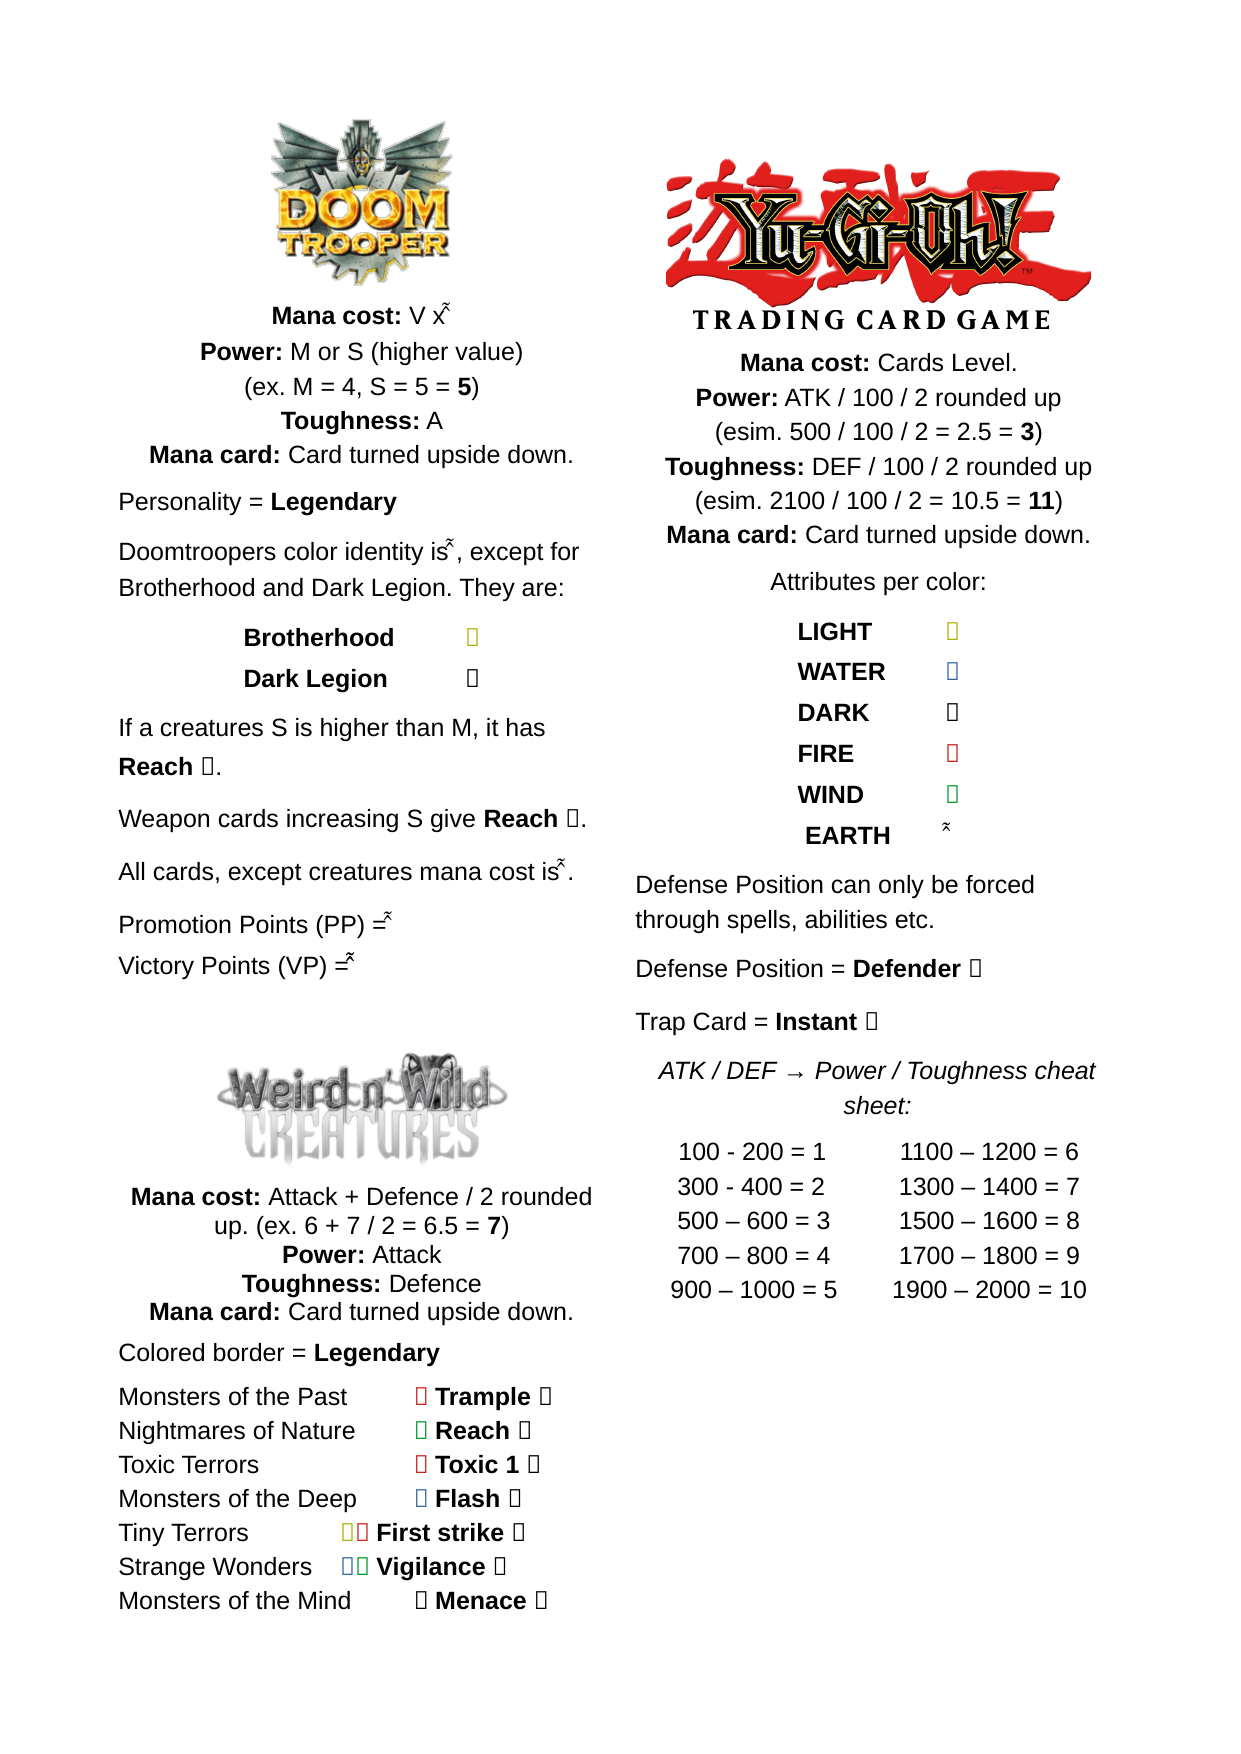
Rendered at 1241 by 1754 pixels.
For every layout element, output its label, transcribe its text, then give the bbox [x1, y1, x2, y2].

text Brotherhood  Dark Legion  [118, 619, 605, 694]
picture [270, 118, 453, 286]
text Mana cost: Cards Level. Power: ATK / 100 / 2 rounded up (esim. 500 / 100 / 2 = 2.5 = 3) Toughness: DEF / 100 / 2 rounded up (esim. 2100 / 100 / 2 = 10.5 = 11) Mana card: Card turned upside down. [635, 348, 1122, 549]
text ATK / DEF → Power / Toughness cheat sheet: [635, 1056, 1122, 1119]
text If a creatures S is higher than M, it has Reach . [118, 713, 605, 782]
text Promotion Points (PP) =  Victory Points (VP) =  [118, 907, 605, 981]
text Mana cost: V x  Power: M or S (higher value) (ex. M = 4, S = 5 = 5) Toughness: A Mana card: Card turned upside down. [118, 297, 605, 469]
text LIGHT  WATER  DARK  FIRE  WIND  EARTH  [635, 613, 1122, 851]
text Weapon cards increasing S give Reach . [118, 801, 605, 835]
text Mana cost: Attack + Defence / 2 rounded up. (ex. 6 + 7 / 2 = 6.5 = 7) Power: Attack Toughness: Defence Mana card: Card turned upside down. [118, 1182, 605, 1326]
text All cards, except creatures mana cost is . [118, 854, 605, 888]
text Attributes per color: [635, 567, 1122, 596]
text Colored border = Legendary [118, 1338, 605, 1367]
text Monsters of the Past  Trample  Nightmares of Nature  Reach  Toxic Terrors  Toxic 1  Monsters of the Deep  Flash  Tiny Terrors  First strike  Strange Wonders  Vigilance  Monsters of the Mind  Menace  [118, 1379, 605, 1617]
picture [666, 158, 1092, 331]
picture [208, 1046, 515, 1171]
text Defense Position can only be forced through spells, abilities etc. [635, 870, 1122, 933]
text Trap Card = Instant  [635, 1004, 1122, 1038]
text Doomtroopers color identity is , except for Brotherhood and Dark Legion. They are: [118, 533, 605, 602]
text 100 - 200 = 1 1100 – 1200 = 6 300 - 400 = 2 1300 – 1400 = 7 500 – 600 = 3 1500 – 1600 = 8 700 – 800 = 4 1700 – 1800 = 9 900 – 1000 = 5 1900 – 2000 = 10 [635, 1137, 1122, 1304]
text Defense Position = Defender  [635, 951, 1122, 985]
text Personality = Legendary [118, 487, 605, 516]
